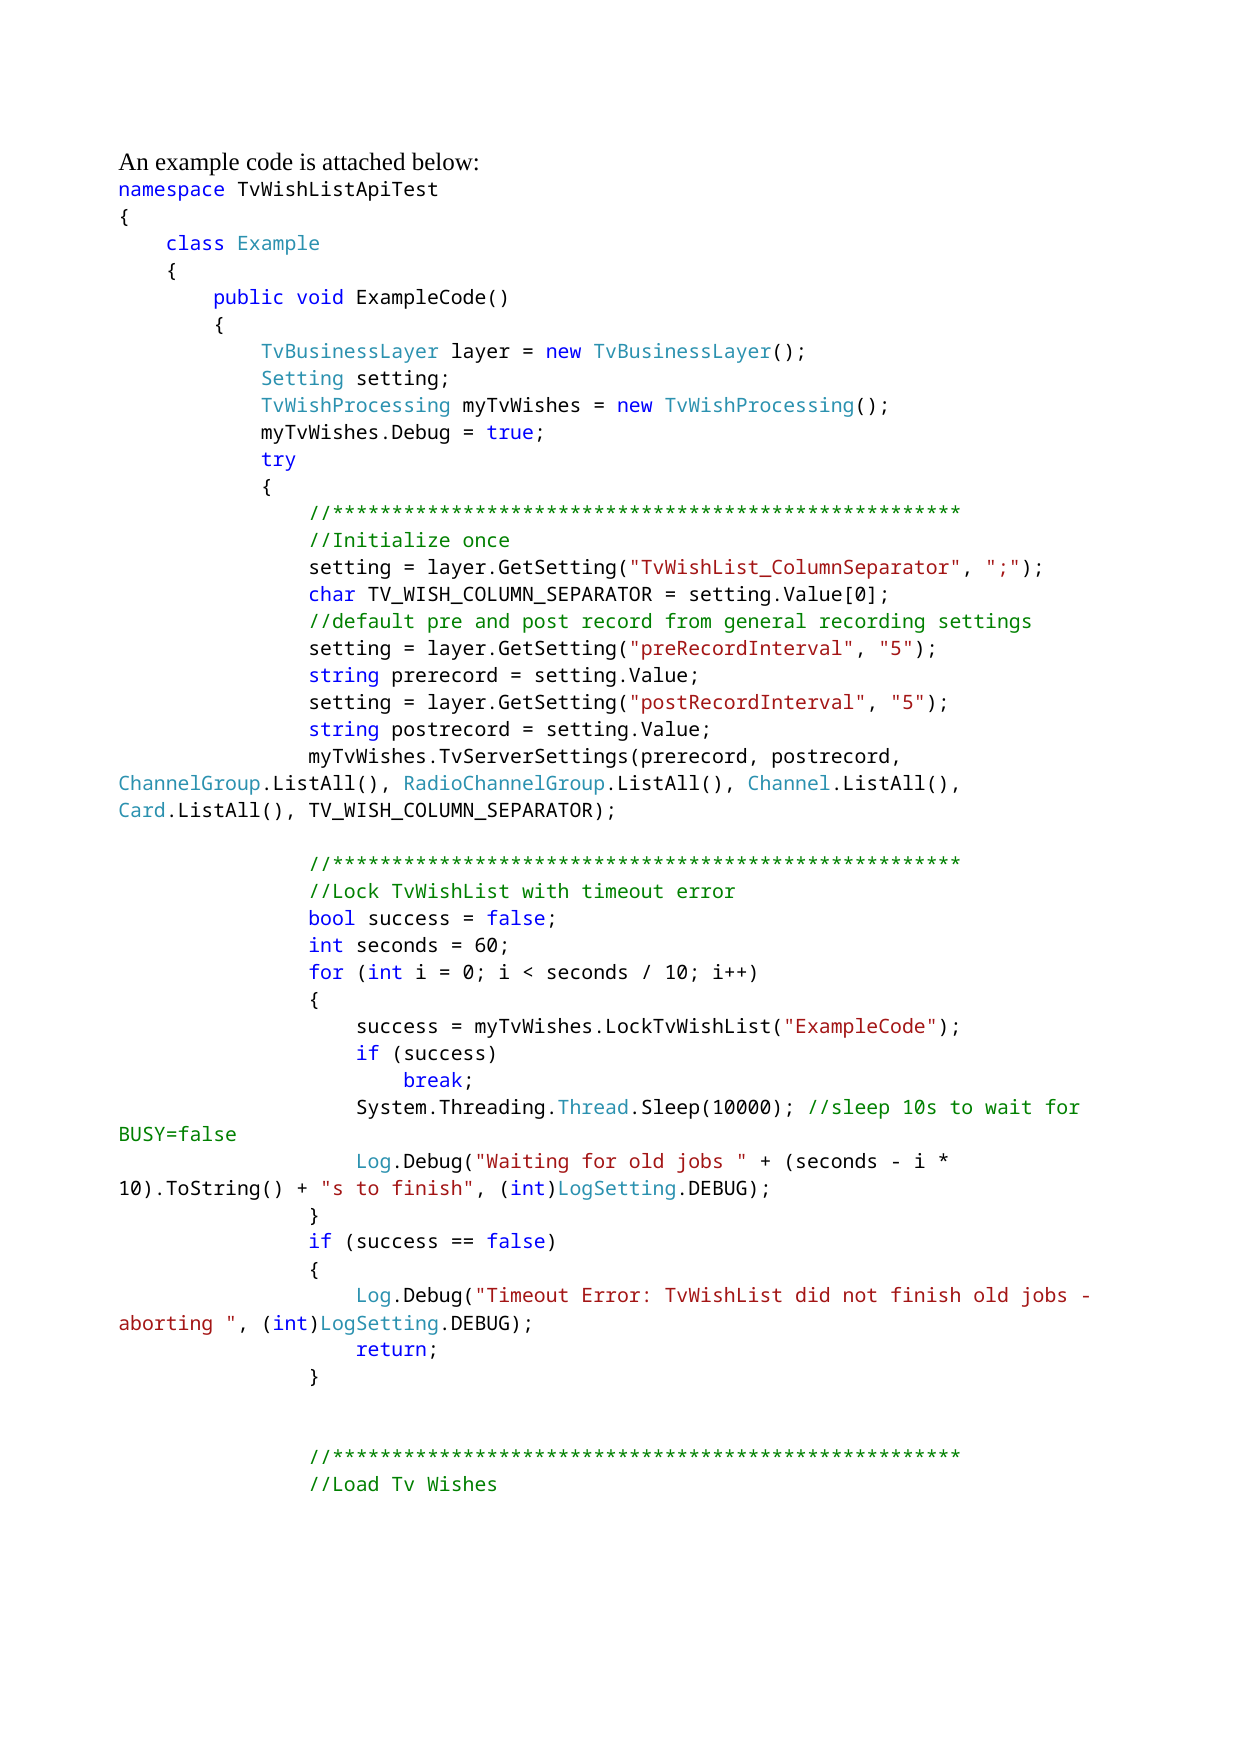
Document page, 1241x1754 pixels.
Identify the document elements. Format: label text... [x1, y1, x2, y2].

text setting = layer.GetSetting("preRecordInterval", "5"); [118, 634, 1122, 661]
text char TV_WISH_COLUMN_SEPARATOR = setting.Value[0]; [118, 580, 1122, 607]
text class Example [118, 229, 1122, 257]
text bool success = false; [118, 904, 1122, 931]
text { [118, 257, 1122, 283]
text //Initialize once [118, 526, 1122, 553]
text setting = layer.GetSetting("postRecordInterval", "5"); [118, 688, 1122, 715]
text //***************************************************** [118, 499, 1122, 526]
text System.Threading.Thread.Sleep(10000); //sleep 10s to wait for BUSY=false [118, 1093, 1122, 1147]
text Log.Debug("Waiting for old jobs " + (seconds - i * 10).ToString() + "s to finish", (int)LogSetting.DEBUG); [118, 1147, 1122, 1201]
text int seconds = 60; [118, 931, 1122, 958]
text TvBusinessLayer layer = new TvBusinessLayer(); [118, 337, 1122, 364]
text } [118, 1363, 1122, 1390]
text TvWishProcessing myTvWishes = new TvWishProcessing(); [118, 391, 1122, 418]
text success = myTvWishes.LockTvWishList("ExampleCode"); [118, 1012, 1122, 1039]
text myTvWishes.Debug = true; [118, 418, 1122, 445]
text An example code is attached below: [118, 147, 1122, 176]
text string prerecord = setting.Value; [118, 661, 1122, 688]
text //***************************************************** [118, 850, 1122, 877]
text break; [118, 1066, 1122, 1093]
text } [118, 1201, 1122, 1228]
text { [118, 985, 1122, 1012]
text namespace TvWishListApiTest [118, 176, 1122, 203]
text { [118, 203, 1122, 229]
text if (success) [118, 1039, 1122, 1066]
text Log.Debug("Timeout Error: TvWishList did not finish old jobs - aborting ", (int)LogSetting.DEBUG); [118, 1282, 1122, 1336]
text setting = layer.GetSetting("TvWishList_ColumnSeparator", ";"); [118, 553, 1122, 580]
text //default pre and post record from general recording settings [118, 607, 1122, 634]
text Setting setting; [118, 364, 1122, 391]
text //Lock TvWishList with timeout error [118, 877, 1122, 904]
text return; [118, 1336, 1122, 1363]
text //***************************************************** [118, 1444, 1122, 1471]
text myTvWishes.TvServerSettings(prerecord, postrecord, ChannelGroup.ListAll(), RadioChannelGroup.ListAll(), Channel.ListAll(), Card.ListAll(), TV_WISH_COLUMN_SEPARATOR); [118, 742, 1122, 823]
text string postrecord = setting.Value; [118, 715, 1122, 742]
text try [118, 445, 1122, 472]
text public void ExampleCode() [118, 283, 1122, 311]
text if (success == false) [118, 1228, 1122, 1255]
text { [118, 472, 1122, 499]
text //Load Tv Wishes [118, 1471, 1122, 1498]
text { [118, 311, 1122, 337]
text for (int i = 0; i < seconds / 10; i++) [118, 958, 1122, 985]
text { [118, 1255, 1122, 1282]
